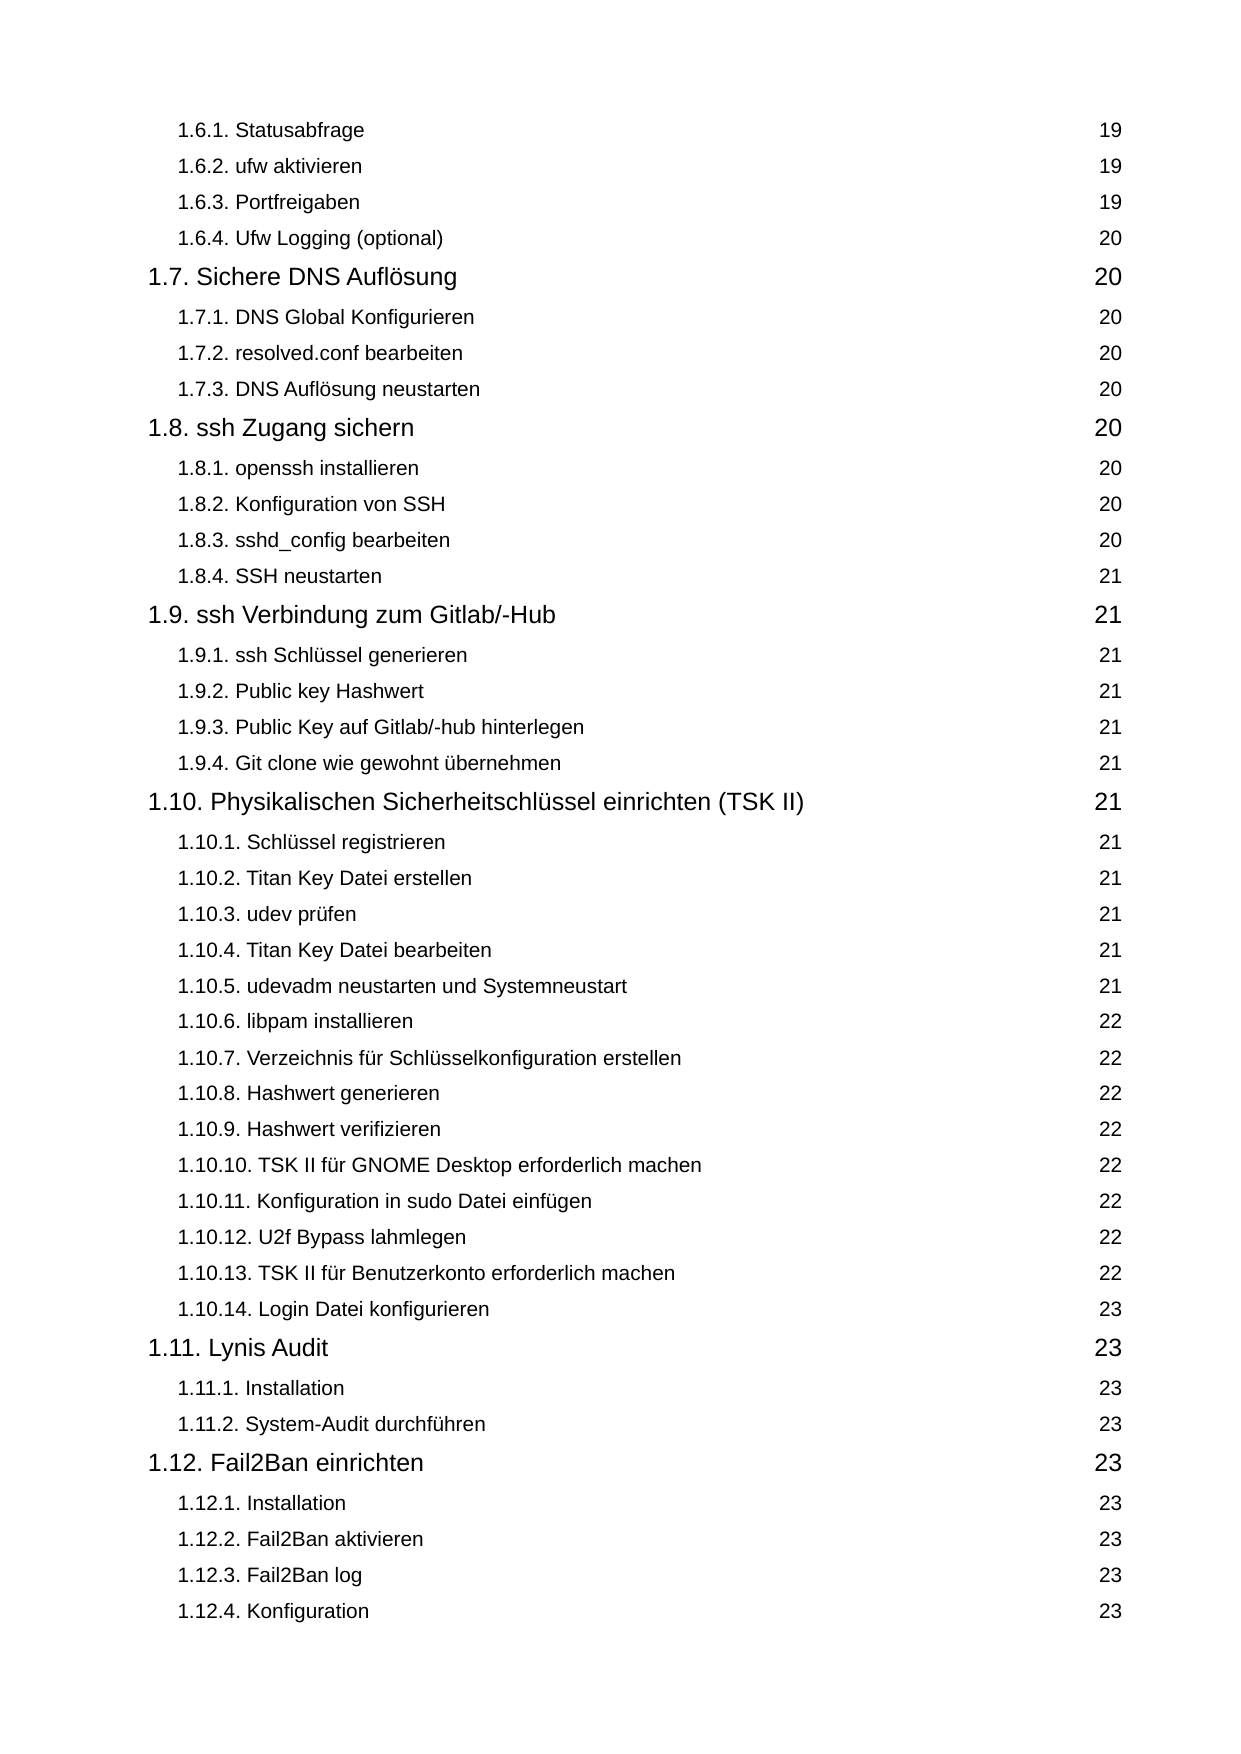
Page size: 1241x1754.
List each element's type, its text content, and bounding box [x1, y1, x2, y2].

text 1.7.1. DNS Global Konfigurieren 20 [177, 305, 1122, 329]
text 1.9.3. Public Key auf Gitlab/-hub hinterlegen 21 [177, 715, 1122, 739]
text 1.10.12. U2f Bypass lahmlegen 22 [177, 1225, 1122, 1249]
text 1.11.2. System-Audit durchführen 23 [177, 1412, 1122, 1436]
text 1.7.3. DNS Auflösung neustarten 20 [177, 377, 1122, 401]
text 1.7. Sichere DNS Auflösung 20 [148, 262, 1122, 291]
text 1.10.3. udev prüfen 21 [177, 902, 1122, 926]
text 1.11.1. Installation 23 [177, 1376, 1122, 1400]
text 1.10.1. Schlüssel registrieren 21 [177, 830, 1122, 854]
text 1.6.4. Ufw Logging (optional) 20 [177, 226, 1122, 250]
text 1.12.3. Fail2Ban log 23 [177, 1563, 1122, 1587]
text 1.8.1. openssh installieren 20 [177, 456, 1122, 480]
text 1.12.2. Fail2Ban aktivieren 23 [177, 1527, 1122, 1551]
text 1.10.13. TSK II für Benutzerkonto erforderlich machen 22 [177, 1261, 1122, 1285]
text 1.8.4. SSH neustarten 21 [177, 564, 1122, 588]
text 1.6.2. ufw aktivieren 19 [177, 154, 1122, 178]
text 1.6.1. Statusabfrage 19 [177, 118, 1122, 142]
text 1.8. ssh Zugang sichern 20 [148, 413, 1122, 442]
text 1.6.3. Portfreigaben 19 [177, 190, 1122, 214]
text 1.7.2. resolved.conf bearbeiten 20 [177, 341, 1122, 365]
text 1.12.1. Installation 23 [177, 1491, 1122, 1515]
text 1.10.2. Titan Key Datei erstellen 21 [177, 866, 1122, 889]
text 1.8.2. Konfiguration von SSH 20 [177, 492, 1122, 516]
text 1.10.14. Login Datei konfigurieren 23 [177, 1297, 1122, 1321]
text 1.10.10. TSK II für GNOME Desktop erforderlich machen 22 [177, 1153, 1122, 1177]
text 1.10.6. libpam installieren 22 [177, 1009, 1122, 1033]
text 1.12. Fail2Ban einrichten 23 [148, 1448, 1122, 1477]
text 1.10.4. Titan Key Datei bearbeiten 21 [177, 937, 1122, 961]
text 1.10.9. Hashwert verifizieren 22 [177, 1117, 1122, 1141]
text 1.10.7. Verzeichnis für Schlüsselkonfiguration erstellen 22 [177, 1045, 1122, 1069]
text 1.10.11. Konfiguration in sudo Datei einfügen 22 [177, 1189, 1122, 1213]
text 1.11. Lynis Audit 23 [148, 1333, 1122, 1362]
text 1.9.4. Git clone wie gewohnt übernehmen 21 [177, 751, 1122, 774]
text 1.10.8. Hashwert generieren 22 [177, 1081, 1122, 1105]
text 1.10. Physikalischen Sicherheitschlüssel einrichten (TSK II) 21 [148, 787, 1122, 815]
text 1.9.1. ssh Schlüssel generieren 21 [177, 643, 1122, 667]
text 1.9. ssh Verbindung zum Gitlab/-Hub 21 [148, 600, 1122, 628]
text 1.10.5. udevadm neustarten und Systemneustart 21 [177, 973, 1122, 997]
text 1.12.4. Konfiguration 23 [177, 1599, 1122, 1623]
text 1.9.2. Public key Hashwert 21 [177, 679, 1122, 703]
text 1.8.3. sshd_config bearbeiten 20 [177, 528, 1122, 552]
